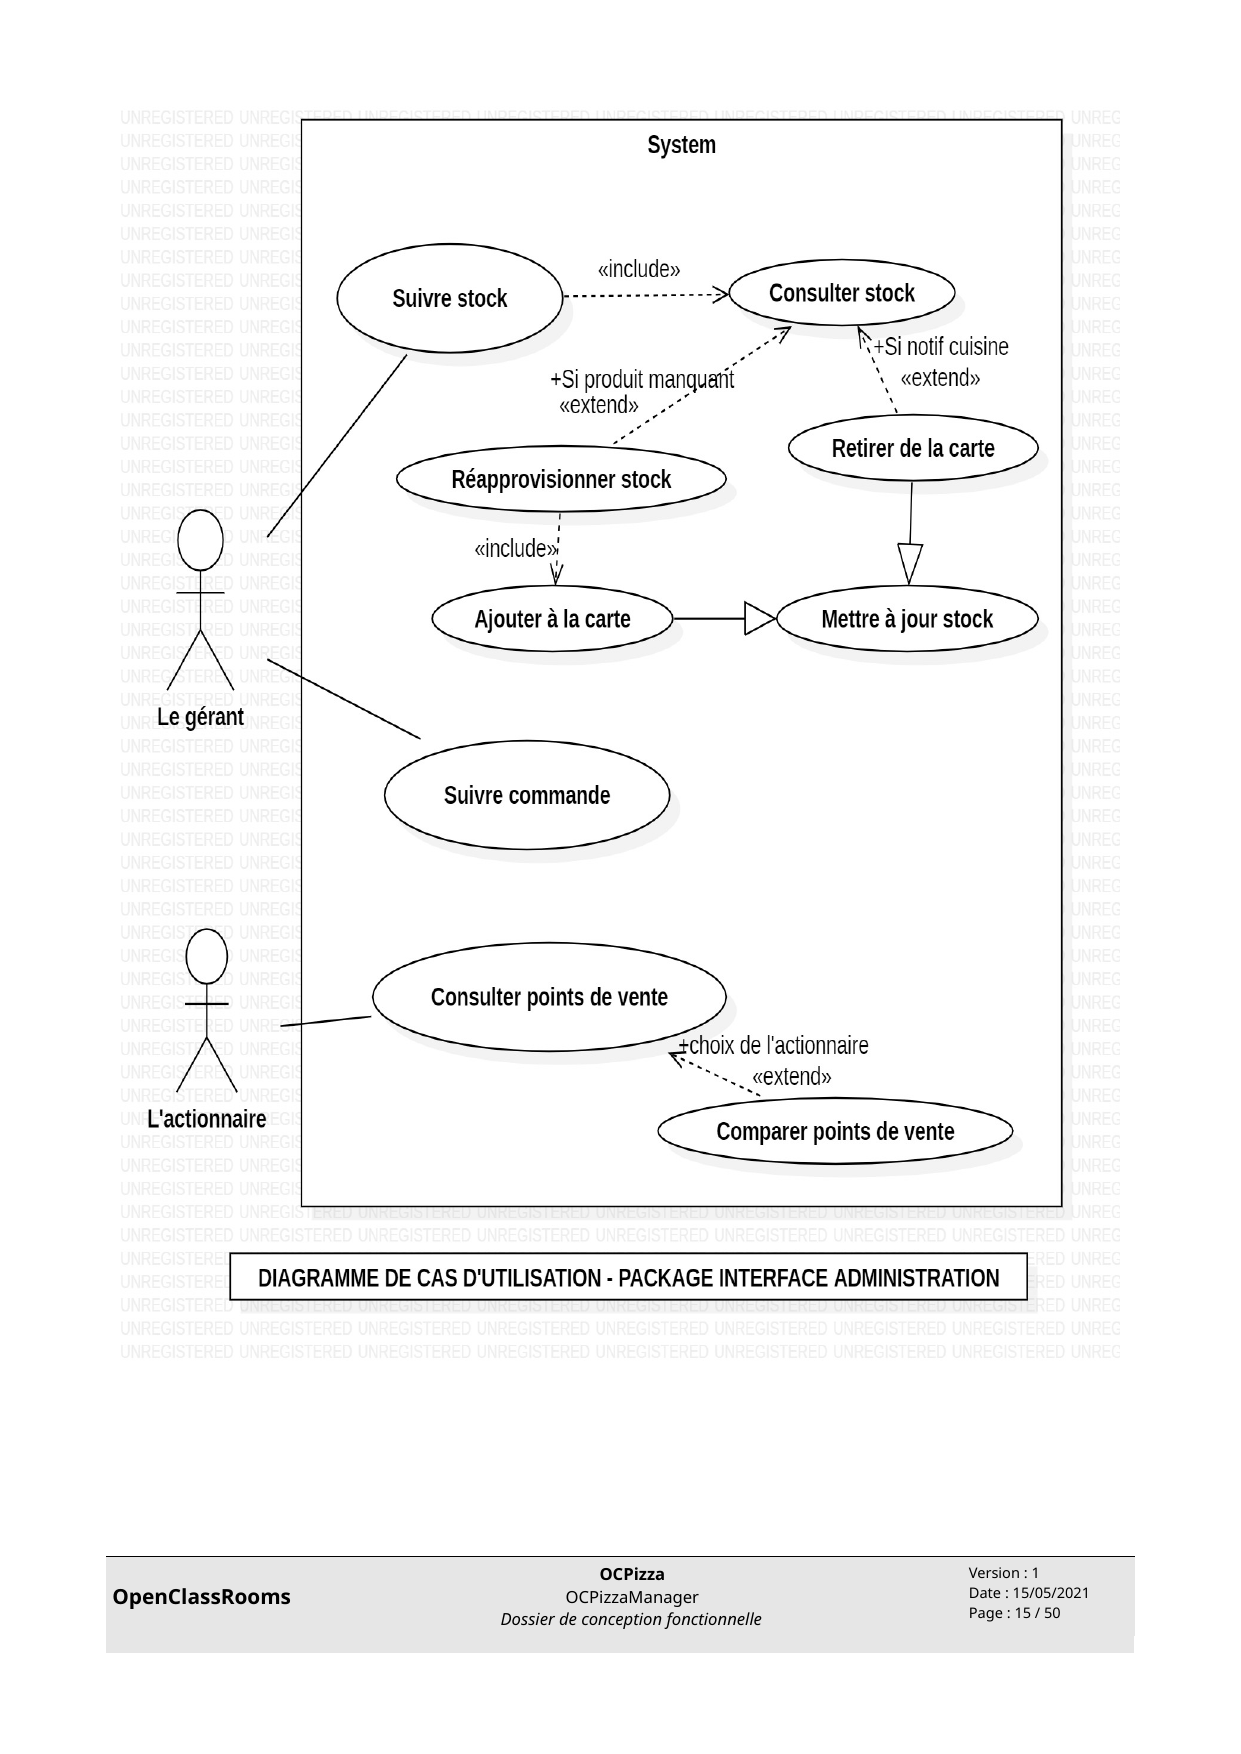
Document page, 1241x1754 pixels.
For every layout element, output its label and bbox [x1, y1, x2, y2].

picture [120, 100, 1120, 1377]
